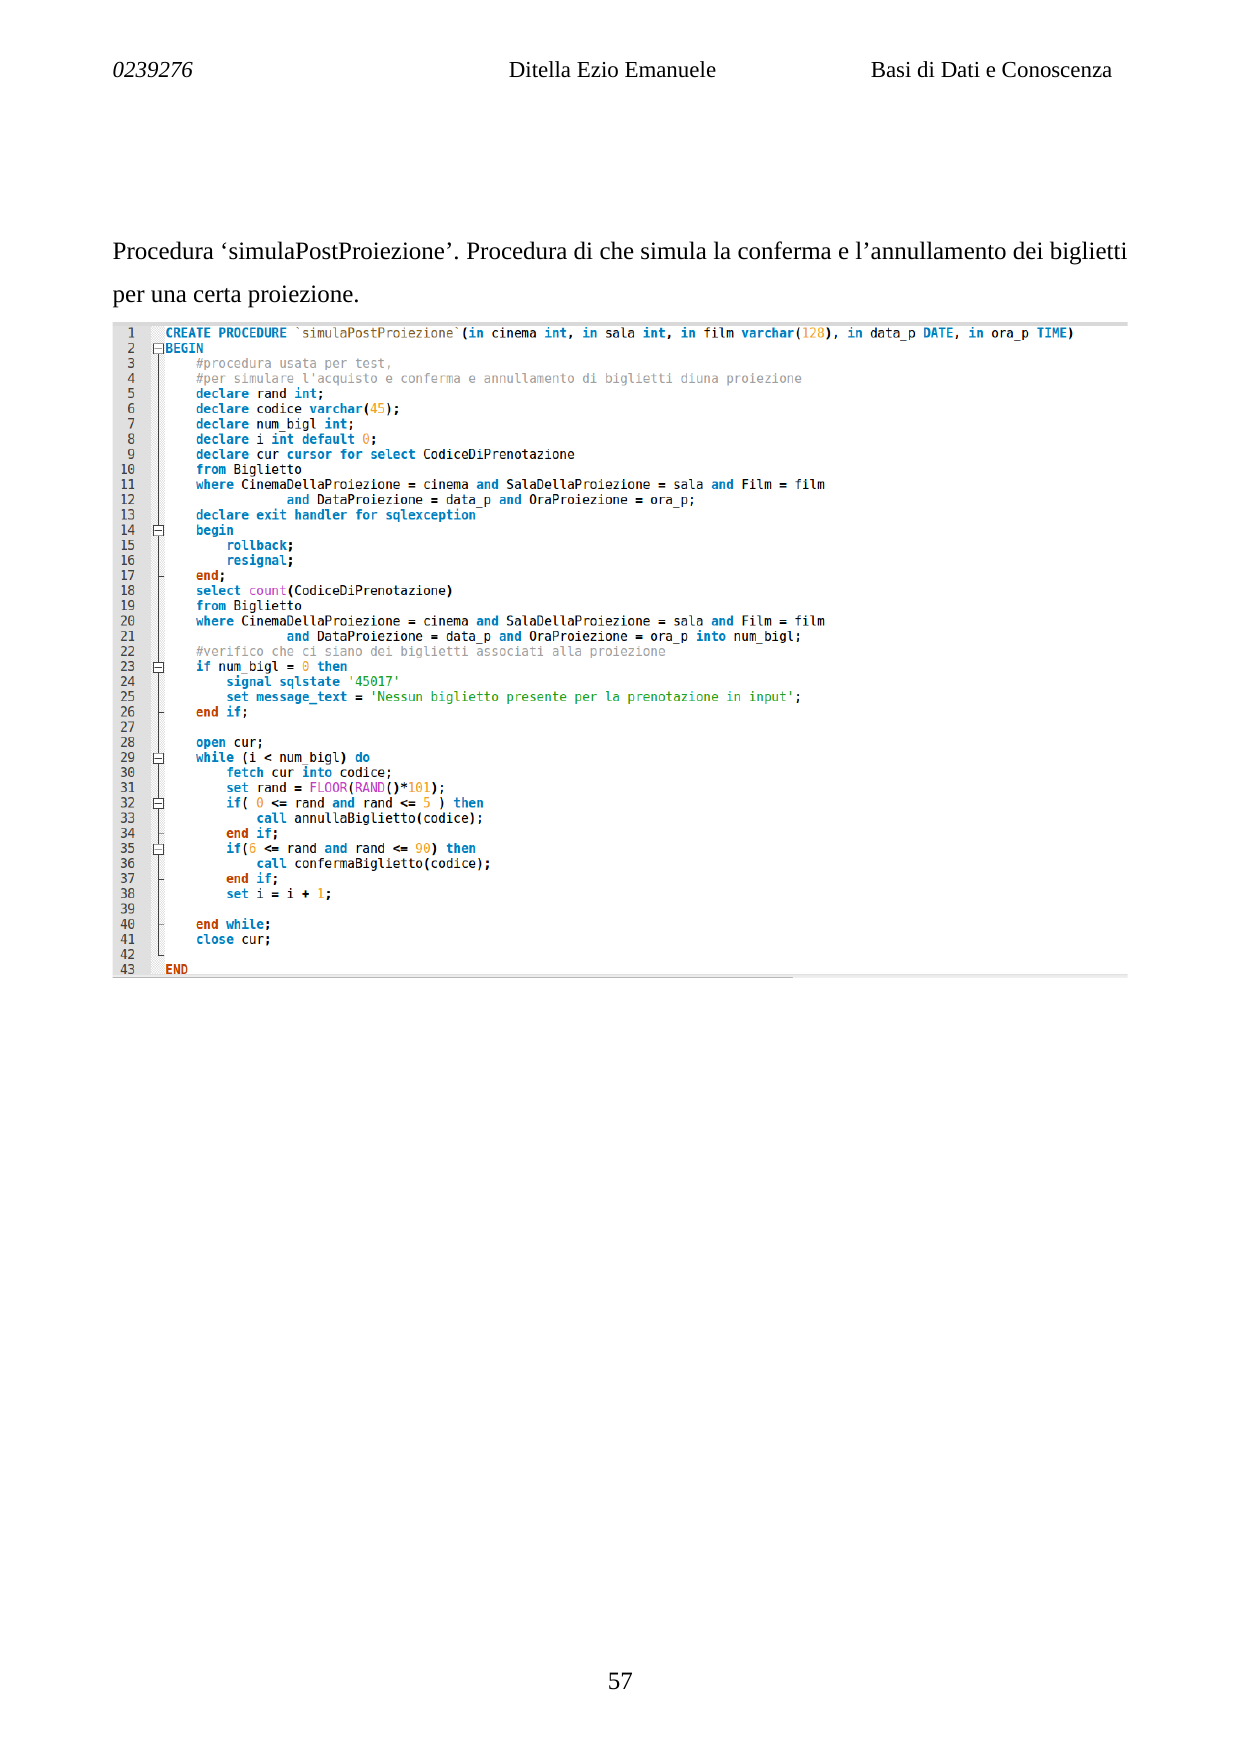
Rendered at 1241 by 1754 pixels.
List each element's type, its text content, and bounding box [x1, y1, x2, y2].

picture [112, 322, 1128, 978]
text Procedura ‘simulaPostProiezione’. Procedura di che simula la conferma e l’annullamento dei biglietti per una certa proiezione. [112, 236, 1128, 308]
